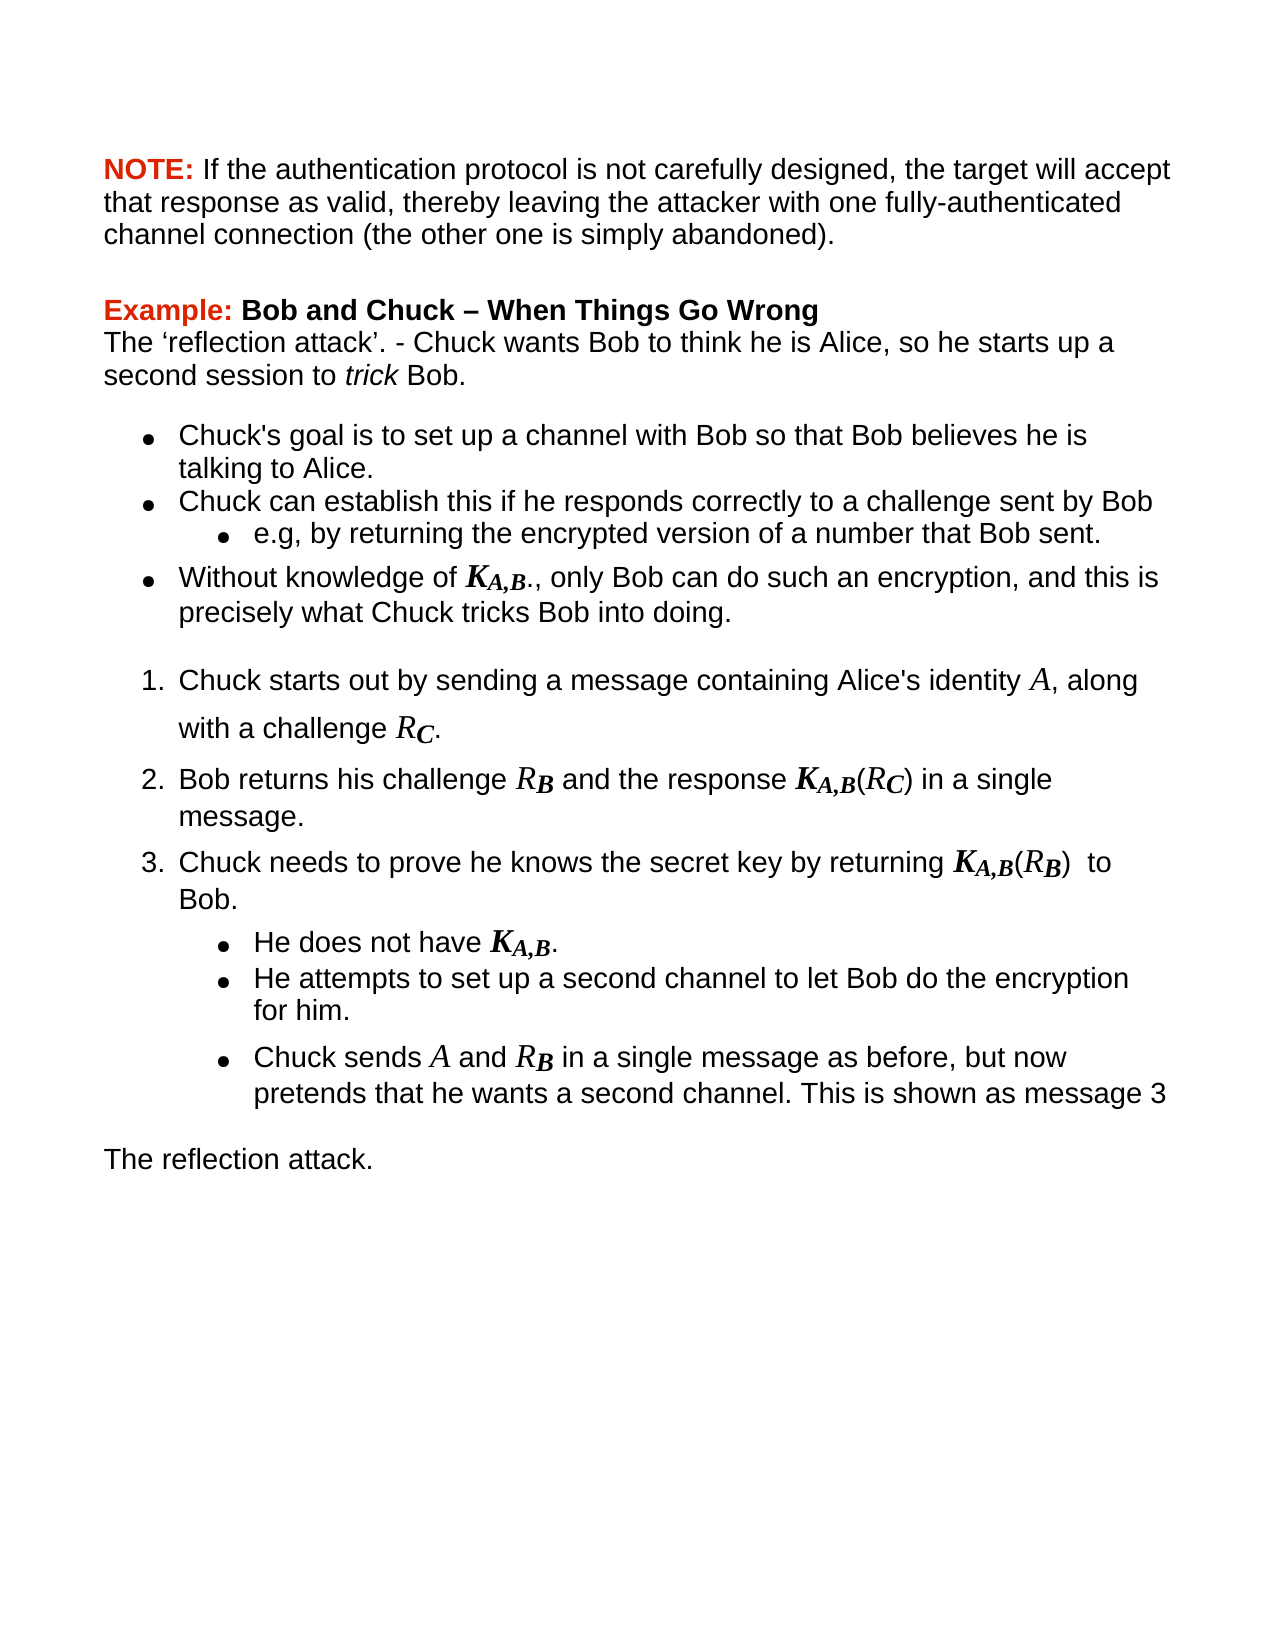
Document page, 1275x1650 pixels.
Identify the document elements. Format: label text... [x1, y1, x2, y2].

list Chuck can establish this if he responds correctly to a challenge sent by Bob [141, 484, 1172, 517]
list Without knowledge of KA,B., only Bob can do such an encryption, and this is precisely what Chuck tricks Bob into doing. [141, 550, 1172, 628]
list He does not have KA,B. [216, 915, 1172, 962]
list e.g, by returning the encrypted version of a number that Bob sent. [216, 517, 1172, 550]
list Chuck needs to prove he knows the secret key by returning KA,B(RB) to Bob. [141, 832, 1172, 915]
list Bob returns his challenge RB and the response KA,B(RC) in a single message. [141, 749, 1172, 832]
text Example: Bob and Chuck – When Things Go Wrong [103, 294, 1172, 326]
list Chuck sends A and RB in a single message as before, but now pretends that he wants a second channel. This is shown as message 3 [216, 1027, 1172, 1110]
text NOTE: If the authentication protocol is not carefully designed, the target will accept that response as valid, thereby leaving the attacker with one fully-authenticated channel connection (the other one is simply abandoned). [103, 153, 1172, 251]
list Chuck's goal is to set up a channel with Bob so that Bob believes he is talking to Alice. [141, 419, 1172, 484]
text The ‘reflection attack’. - Chuck wants Bob to think he is Alice, so he starts up a second session to trick Bob. [103, 326, 1172, 392]
list He attempts to set up a second channel to let Bob do the encryption for him. [216, 962, 1172, 1027]
list Chuck starts out by sending a message containing Alice's identity A, along with a challenge RC. [141, 661, 1172, 749]
text The reflection attack. [103, 1143, 1172, 1175]
